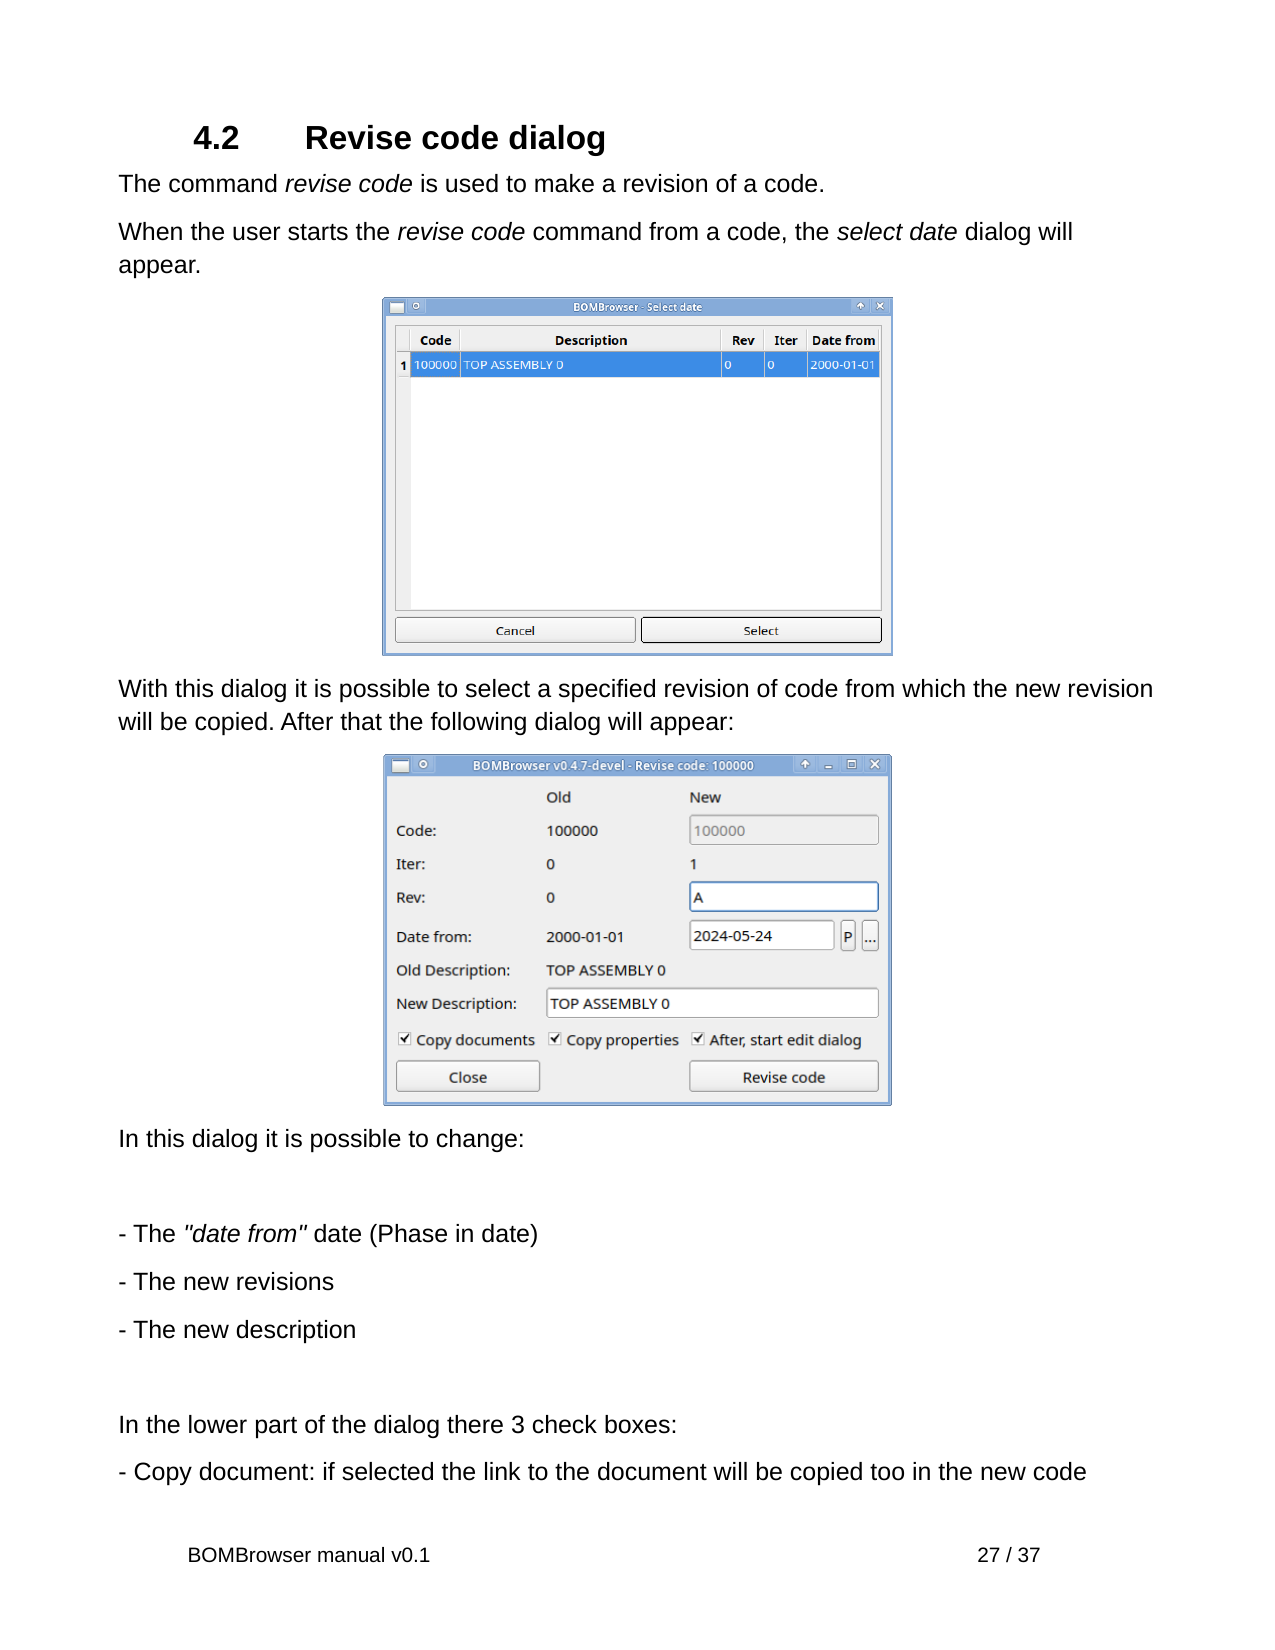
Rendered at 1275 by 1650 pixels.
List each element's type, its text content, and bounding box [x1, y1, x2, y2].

text With this dialog it is possible to select a specified revision of code from which the new revision will be copied. After that the following dialog will appear: [118, 674, 1157, 736]
text In the lower part of the dialog there 3 check boxes: [118, 1410, 1157, 1438]
text In this dialog it is possible to change: [118, 1124, 1157, 1153]
text - Copy document: if selected the link to the document will be copied too in the new code [118, 1457, 1157, 1486]
picture [383, 754, 892, 1106]
text The command revise code is used to make a revision of a code. [118, 169, 1157, 198]
text - The "date from" date (Phase in date) [118, 1219, 1157, 1248]
text - The new description [118, 1314, 1157, 1343]
picture [382, 297, 893, 656]
text When the user starts the revise code command from a code, the select date dialog will appear. [118, 217, 1157, 278]
text - The new revisions [118, 1267, 1157, 1296]
subtitle Revise code dialog [193, 118, 1157, 157]
